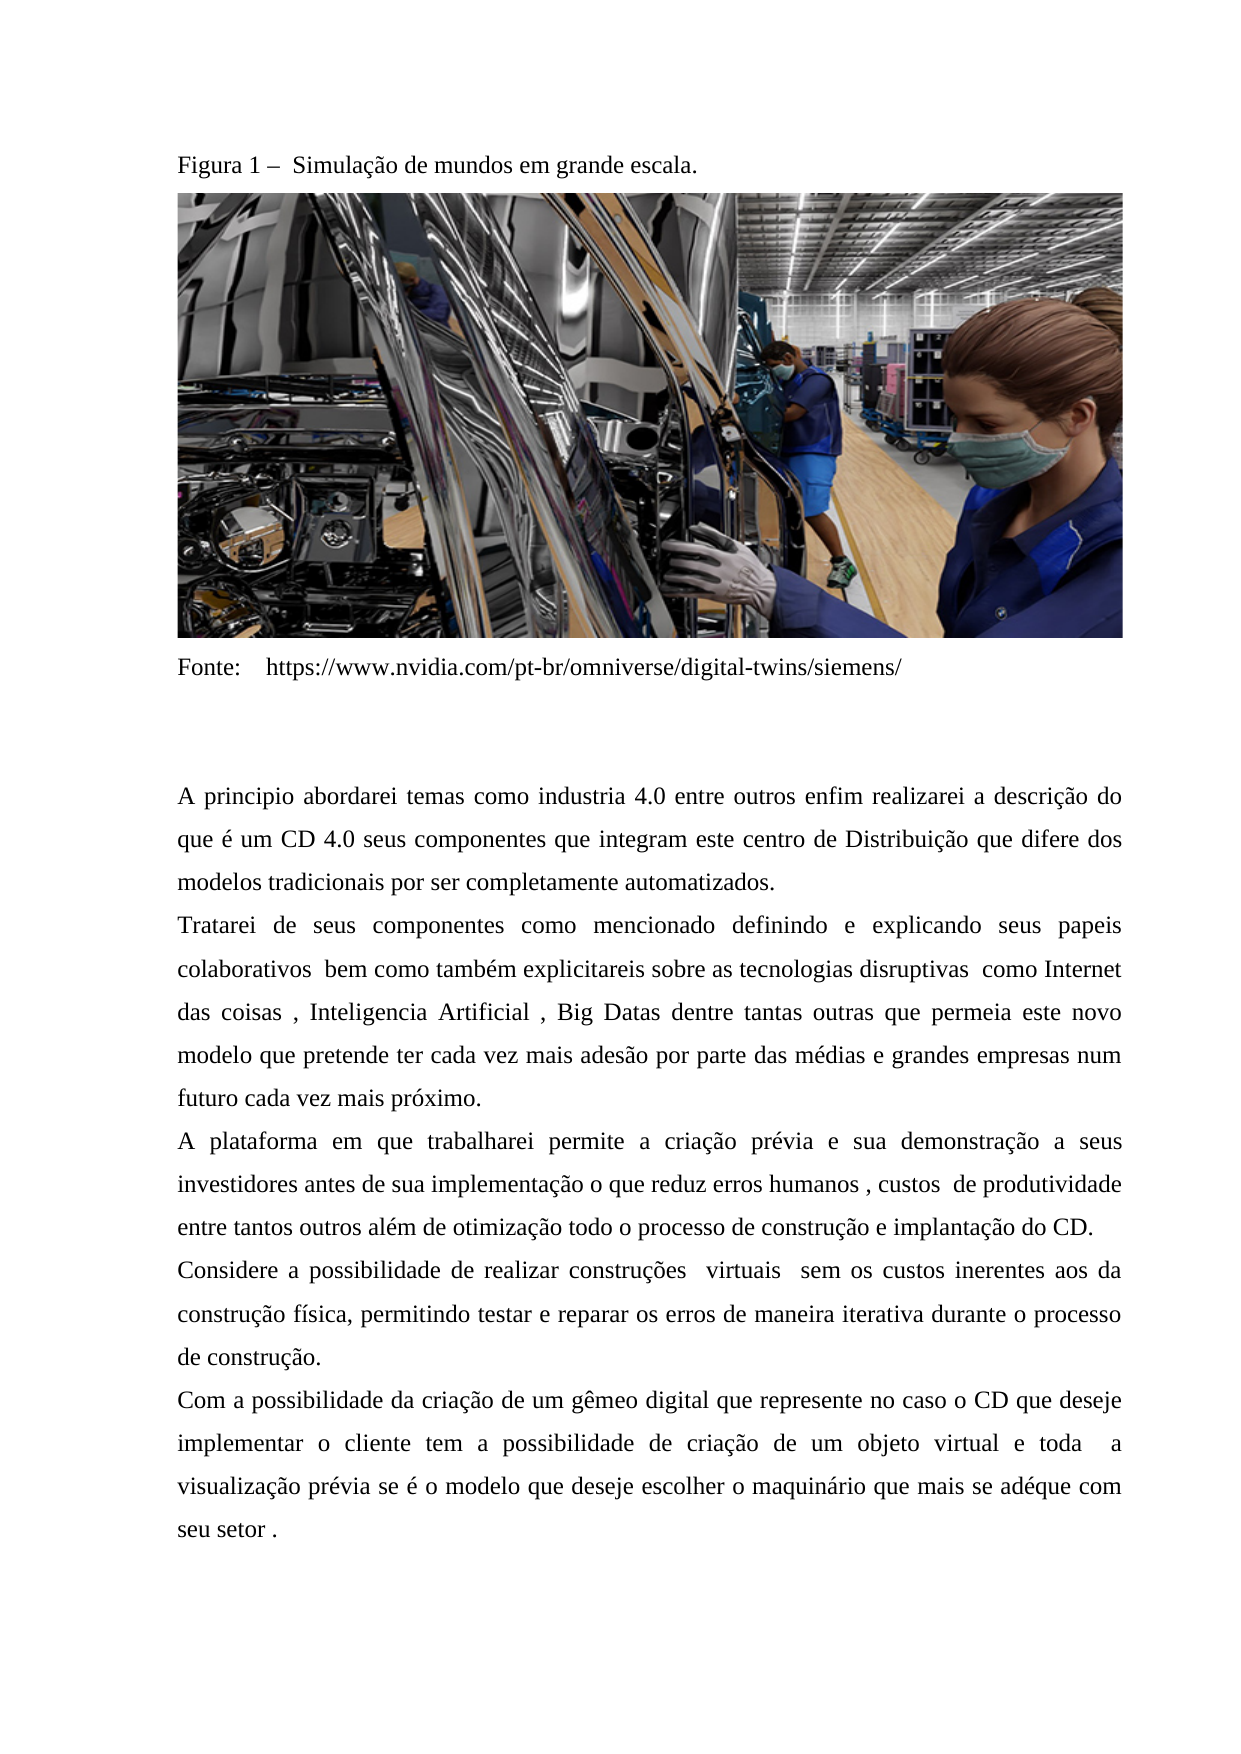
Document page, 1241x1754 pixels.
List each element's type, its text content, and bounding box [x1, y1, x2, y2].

text Tratarei de seus componentes como mencionado definindo e explicando seus papeis colaborativos bem como também explicitareis sobre as tecnologias disruptivas como Internet das coisas , Inteligencia Artificial , Big Datas dentre tantas outras que permeia este novo modelo que pretende ter cada vez mais adesão por parte das médias e grandes empresas num futuro cada vez mais próximo. [177, 911, 1123, 1112]
text Fonte: https://www.nvidia.com/pt-br/omniverse/digital-twins/siemens/ [177, 638, 1123, 681]
text A principio abordarei temas como industria 4.0 entre outros enfim realizarei a descrição do que é um CD 4.0 seus componentes que integram este centro de Distribuição que difere dos modelos tradicionais por ser completamente automatizados. [177, 781, 1123, 896]
text Considere a possibilidade de realizar construções virtuais sem os custos inerentes aos da construção física, permitindo testar e reparar os erros de maneira iterativa durante o processo de construção. [177, 1256, 1123, 1371]
text A plataforma em que trabalharei permite a criação prévia e sua demonstração a seus investidores antes de sua implementação o que reduz erros humanos , custos de produtividade entre tantos outros além de otimização todo o processo de construção e implantação do CD. [177, 1126, 1123, 1241]
text Com a possibilidade da criação de um gêmeo digital que represente no caso o CD que deseje implementar o cliente tem a possibilidade de criação de um objeto virtual e toda a visualização prévia se é o modelo que deseje escolher o maquinário que mais se adéque com seu setor . [177, 1385, 1123, 1543]
text Figura 1 – Simulação de mundos em grande escala. [177, 150, 1123, 179]
picture [177, 193, 1123, 638]
